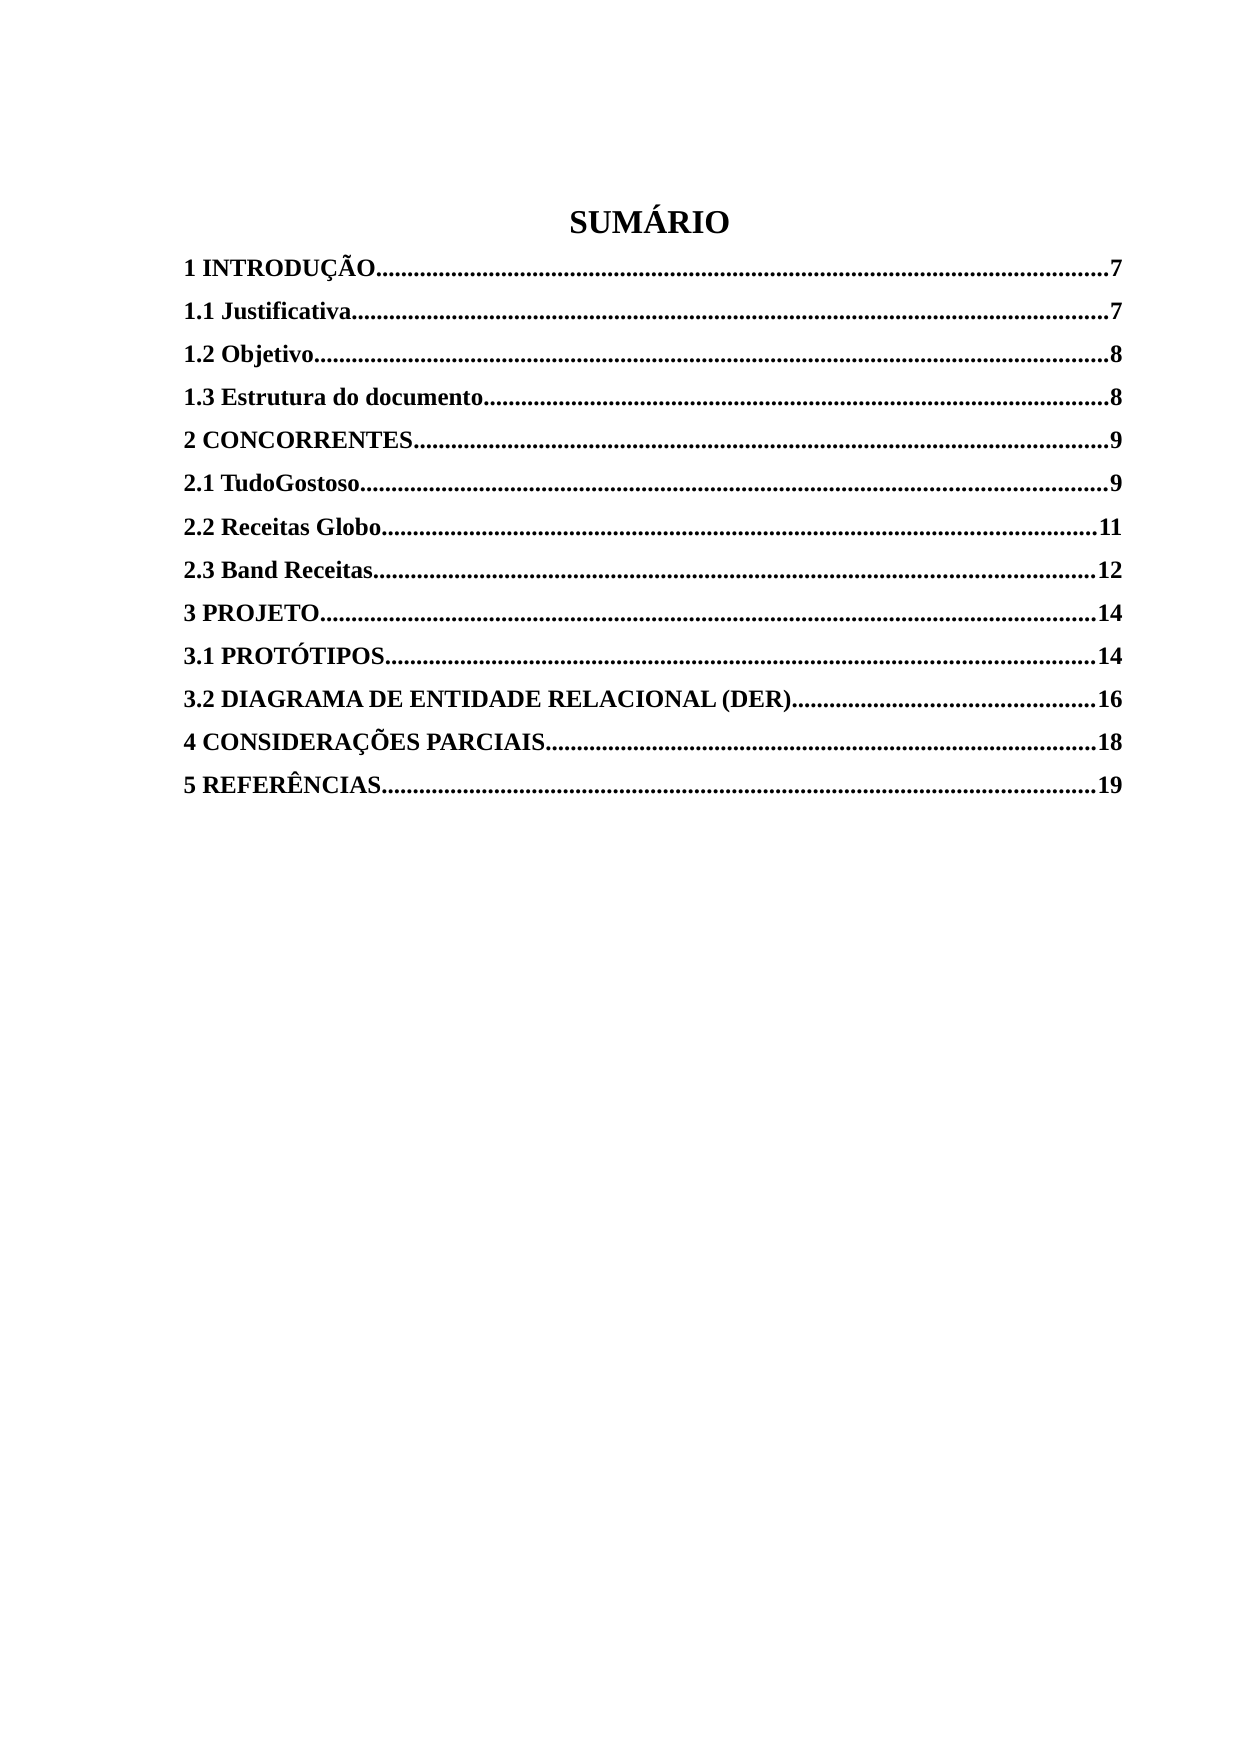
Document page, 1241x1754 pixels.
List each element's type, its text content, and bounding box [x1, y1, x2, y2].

text 2 CONCORRENTES 9 [177, 425, 1122, 454]
text 2.2 Receitas Globo 11 [177, 512, 1122, 540]
text 3.2 DIAGRAMA DE ENTIDADE RELACIONAL (DER) 16 [177, 684, 1122, 713]
text 1.2 Objetivo 8 [177, 339, 1122, 368]
text 5 REFERÊNCIAS 19 [177, 770, 1122, 799]
text 1 INTRODUÇÃO 7 [177, 253, 1122, 282]
text 2.1 TudoGostoso 9 [177, 468, 1122, 497]
text 1.1 Justificativa 7 [177, 296, 1122, 325]
text 3.1 PROTÓTIPOS 14 [177, 641, 1122, 670]
text 1.3 Estrutura do documento 8 [177, 382, 1122, 411]
text 3 PROJETO 14 [177, 598, 1122, 627]
text 2.3 Band Receitas 12 [177, 555, 1122, 583]
text 4 CONSIDERAÇÕES PARCIAIS 18 [177, 727, 1122, 756]
subtitle SUMÁRIO [177, 202, 1122, 240]
